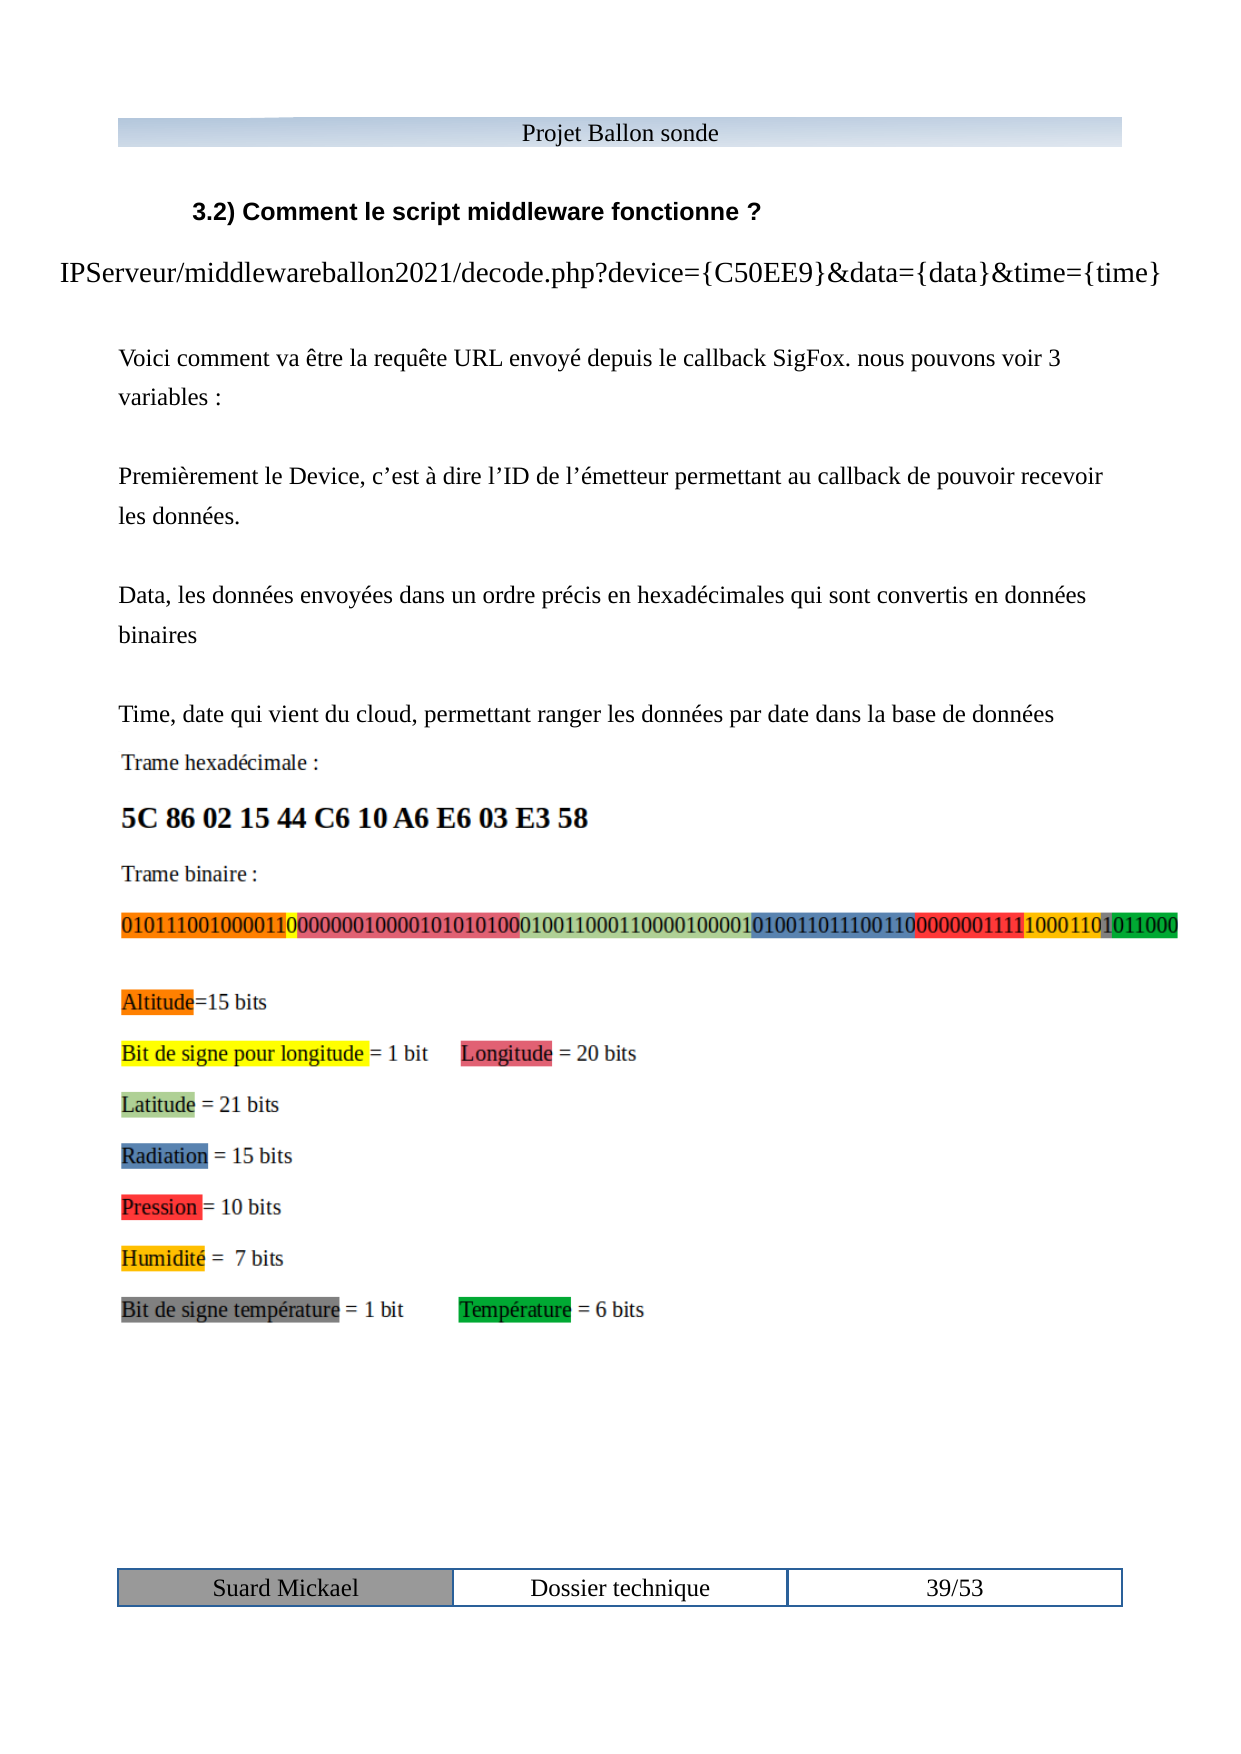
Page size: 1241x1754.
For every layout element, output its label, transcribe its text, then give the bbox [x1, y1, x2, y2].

text Voici comment va être la requête URL envoyé depuis le callback SigFox. nous pouvons voir 3 variables : [118, 343, 1122, 411]
text Premièrement le Device, c’est à dire l’ID de l’émetteur permettant au callback de pouvoir recevoir les données. [118, 461, 1122, 530]
text Time, date qui vient du cloud, permettant ranger les données par date dans la base de données [118, 699, 1122, 728]
text Data, les données envoyées dans un ordre précis en hexadécimales qui sont convertis en données binaires [118, 580, 1122, 648]
subtitle 3.2) Comment le script middleware fonctionne ? [118, 197, 1122, 226]
picture [118, 751, 1178, 1334]
